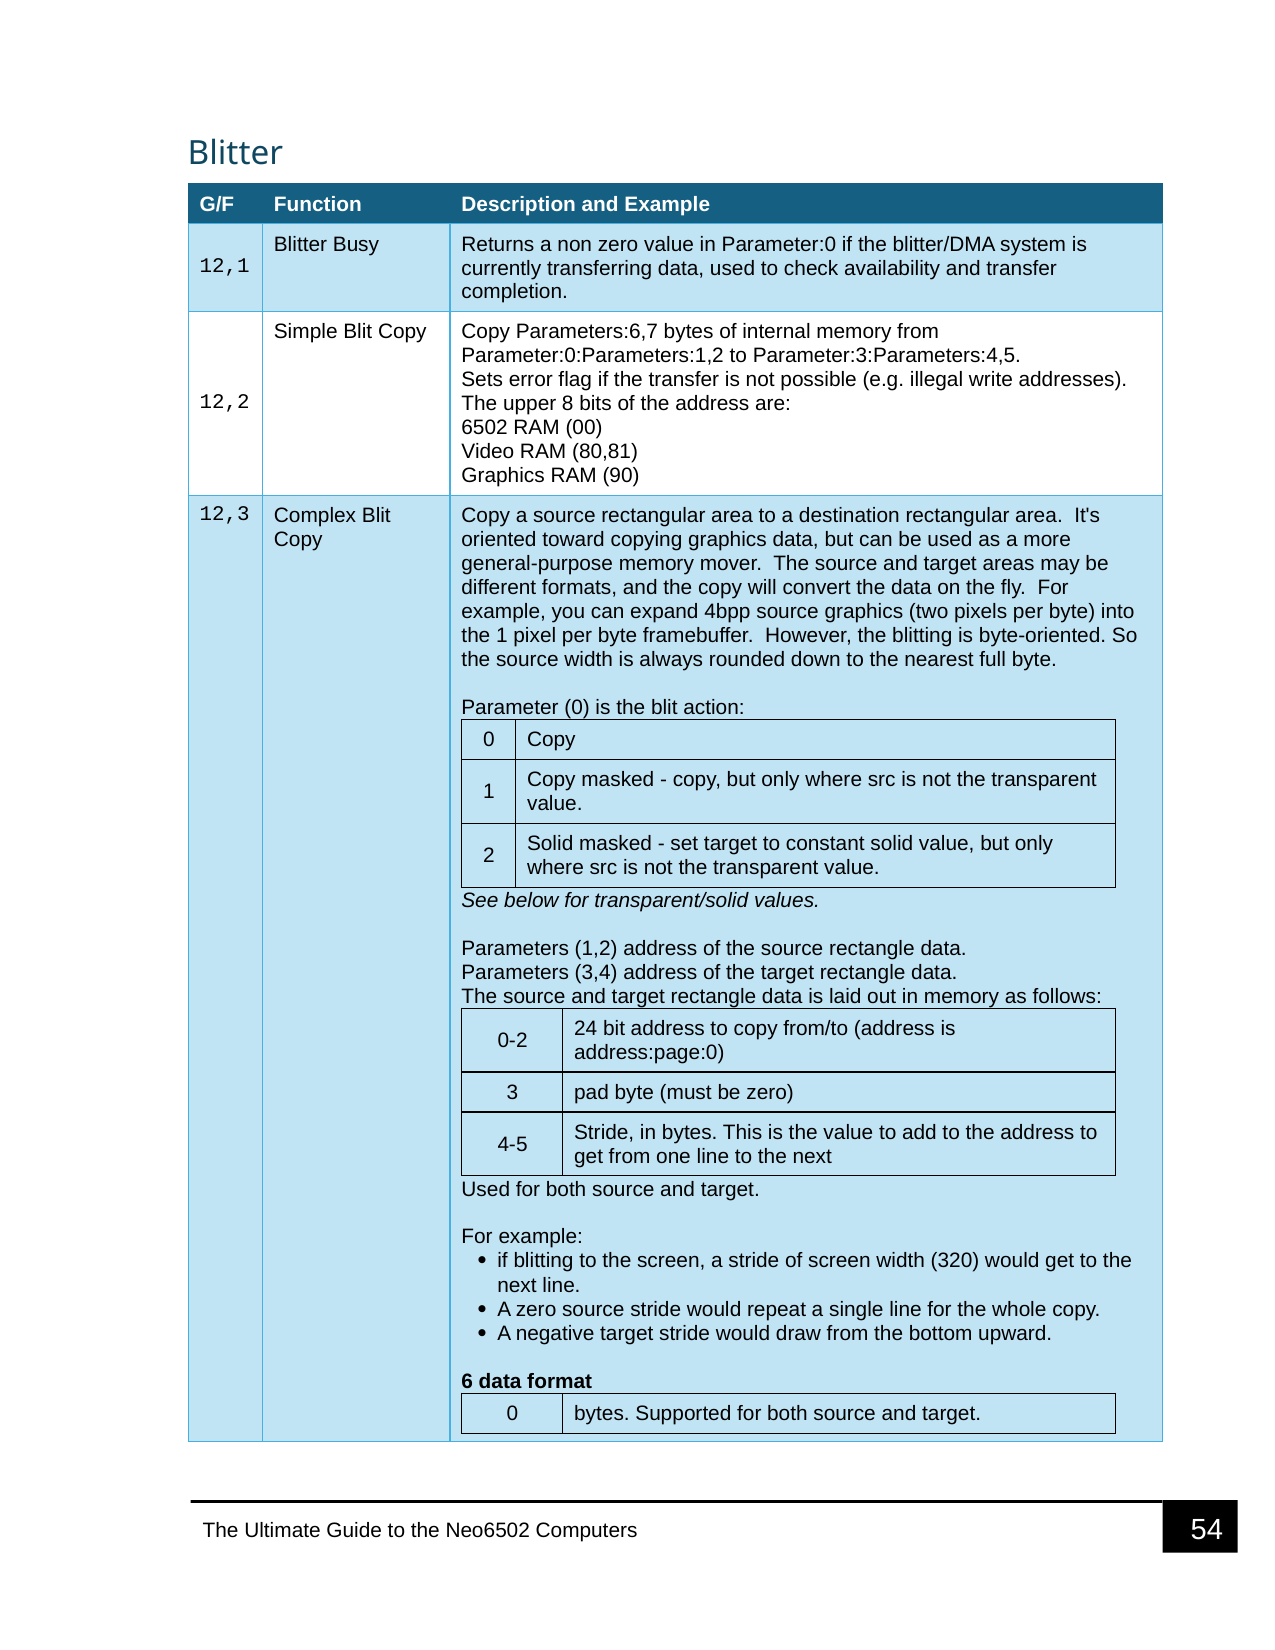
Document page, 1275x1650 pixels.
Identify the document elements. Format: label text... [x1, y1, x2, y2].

table_cell 3 [462, 1073, 562, 1111]
table_header G/F [189, 184, 262, 223]
table_cell Complex Blit Copy [263, 496, 449, 1441]
table_cell 12,3 [189, 496, 262, 1441]
table_cell Solid masked - set target to constant solid value, but only where src is not the transparent value. [516, 824, 1115, 887]
table_cell Stride, in bytes. This is the value to add to the address to get from one line to the next [563, 1113, 1115, 1175]
table_header Function [263, 184, 449, 223]
table_cell Copy Parameters:6,7 bytes of internal memory from Parameter:0:Parameters:1,2 to Parameter:3:Parameters:4,5. Sets error flag if the transfer is not possible (e.g. illegal write addresses). The upper 8 bits of the address are: 6502 RAM (00) Video RAM (80,81) Graphics RAM (90) [451, 312, 1162, 494]
table_cell 12,1 [189, 224, 262, 311]
table_header 24 bit address to copy from/to (address is address:page:0) [563, 1009, 1115, 1071]
table_cell Copy masked - copy, but only where src is not the transparent value. [516, 760, 1115, 823]
table_cell Returns a non zero value in Parameter:0 if the blitter/DMA system is currently transferring data, used to check availability and transfer completion. [451, 224, 1162, 311]
table_cell 1 [462, 760, 515, 823]
table_header 0 [462, 720, 515, 759]
table_cell Blitter Busy [263, 224, 449, 311]
table_header 0 [462, 1394, 562, 1432]
table_cell 12,2 [189, 312, 262, 494]
table_header bytes. Supported for both source and target. [563, 1394, 1115, 1432]
subtitle Blitter [187, 129, 1162, 174]
table_header Description and Example [451, 184, 1162, 223]
table_cell pad byte (must be zero) [563, 1073, 1115, 1111]
table_cell Copy a source rectangular area to a destination rectangular area. It's oriented toward copying graphics data, but can be used as a more general-purpose memory mover. The source and target areas may be different formats, and the copy will convert the data on the fly. For example, you can expand 4bpp source graphics (two pixels per byte) into the 1 pixel per byte framebuffer. However, the blitting is byte-oriented. So the source width is always rounded down to the nearest full byte. Parameter (0) is the blit action: See below for transparent/solid values. Parameters (1,2) address of the source rectangle data. Parameters (3,4) address of the target rectangle data. The source and target rectangle data is laid out in memory as follows: Used for both source and target. For example: if blitting to the screen, a stride of screen width (320) would get to the next line. A zero source stride would repeat a single line for the whole copy. A negative target stride would draw from the bottom upward. 6 data format [451, 496, 1162, 1441]
table_header 0-2 [462, 1009, 562, 1071]
table_header Copy [516, 720, 1115, 759]
table_cell 2 [462, 824, 515, 887]
table_cell Simple Blit Copy [263, 312, 449, 494]
table_cell 4-5 [462, 1113, 562, 1175]
